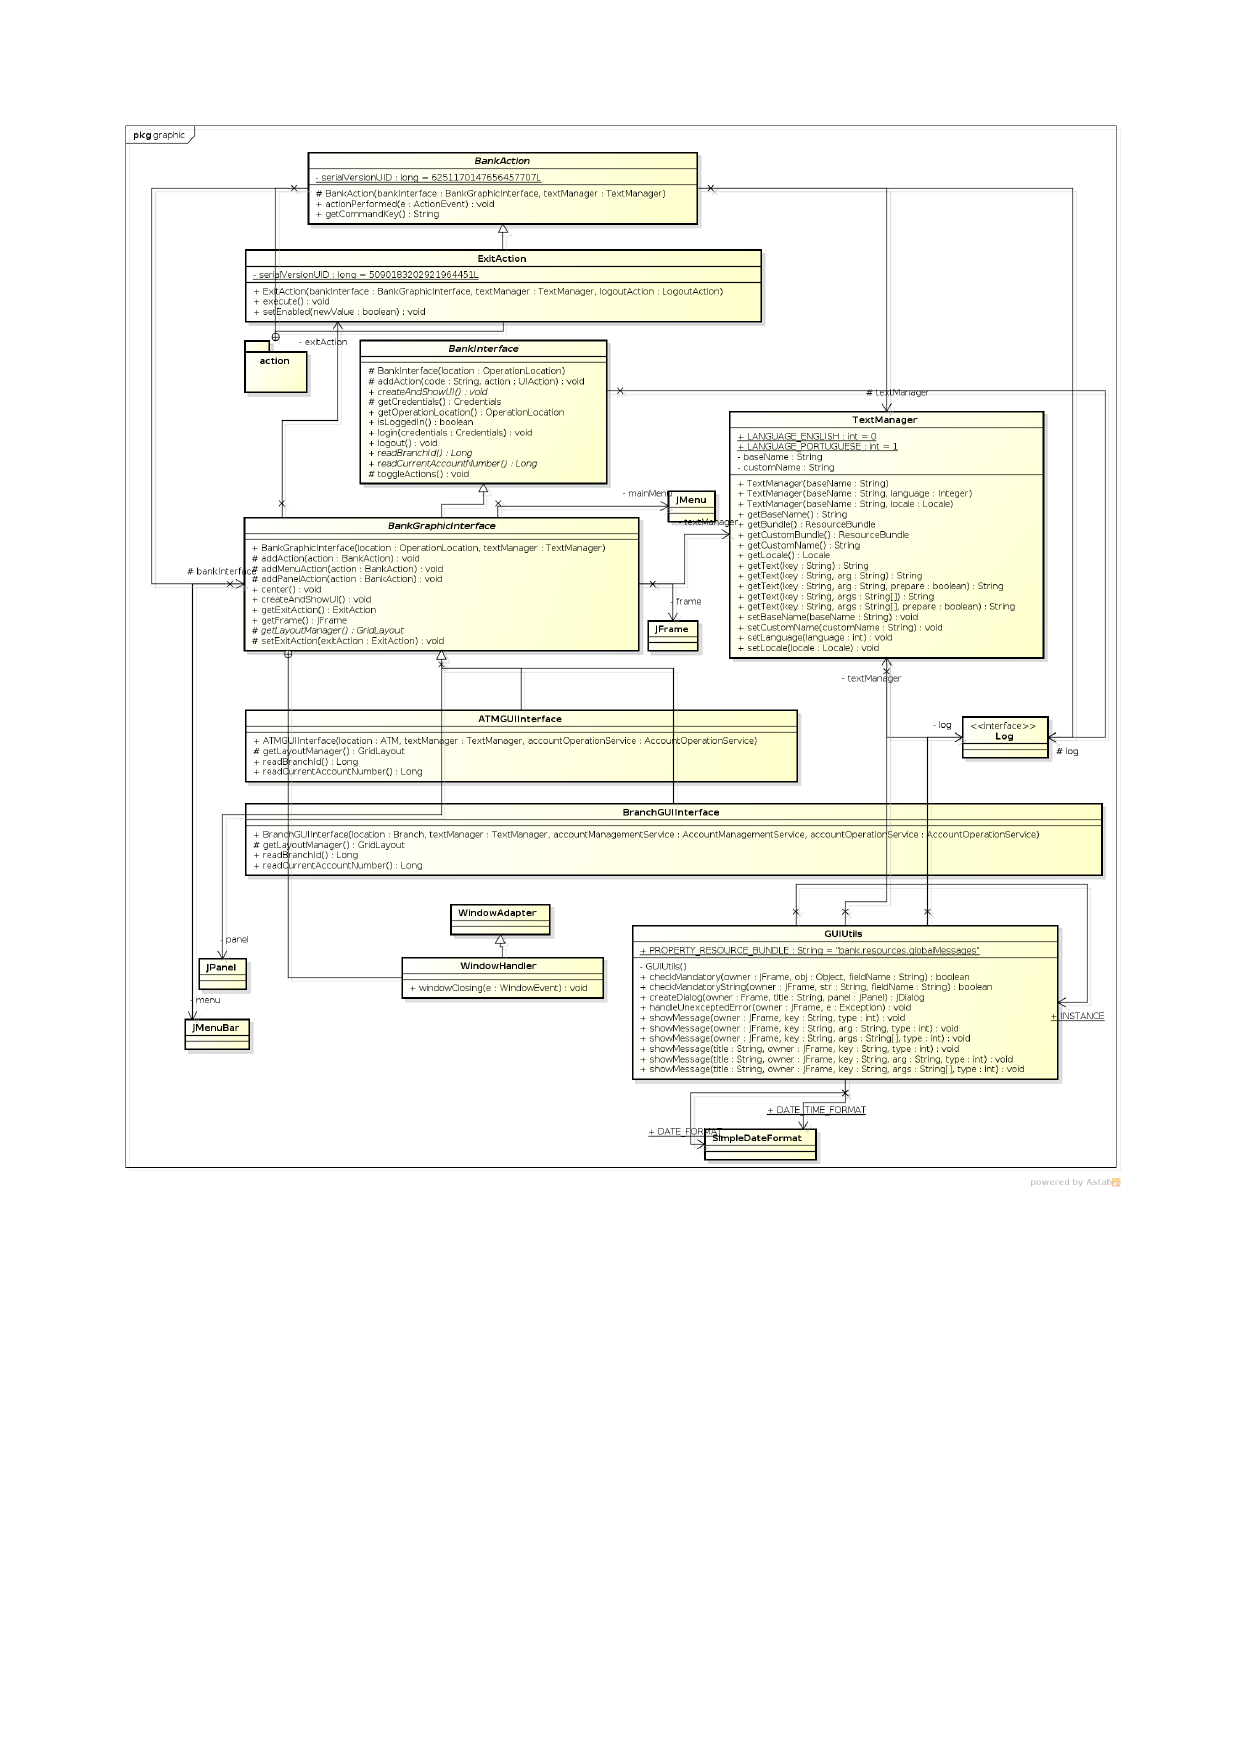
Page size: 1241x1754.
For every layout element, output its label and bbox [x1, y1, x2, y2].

picture [118, 118, 1123, 1189]
